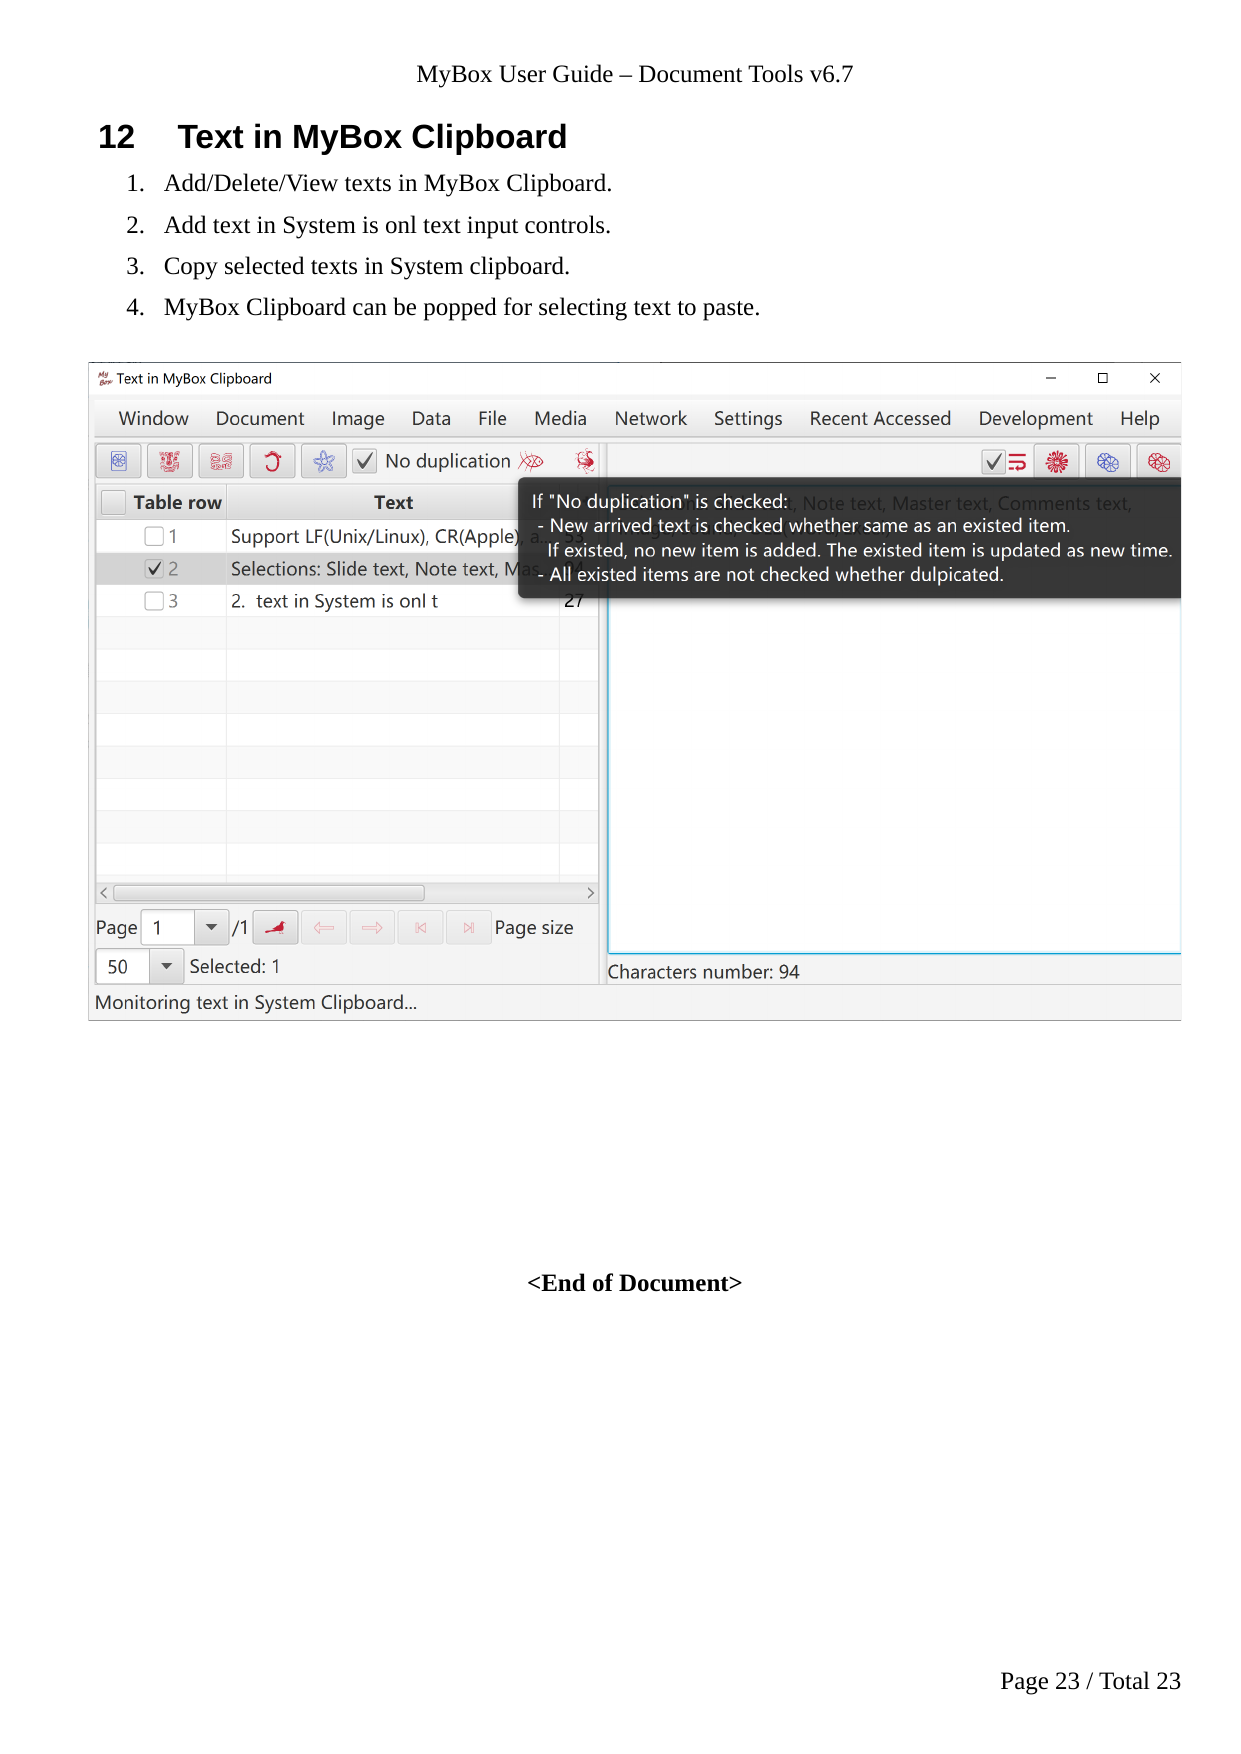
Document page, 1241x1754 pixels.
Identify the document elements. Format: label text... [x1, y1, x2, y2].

list Add/Delete/View texts in MyBox Clipboard. [126, 168, 1181, 197]
picture [88, 362, 1182, 1021]
list MyBox Clipboard can be popped for selecting text to paste. [126, 292, 1181, 321]
list Add text in System is onl text input controls. [126, 210, 1181, 238]
subtitle Text in MyBox Clipboard [88, 117, 1181, 156]
list Copy selected texts in System clipboard. [126, 251, 1181, 280]
text <End of Document> [88, 1268, 1181, 1296]
